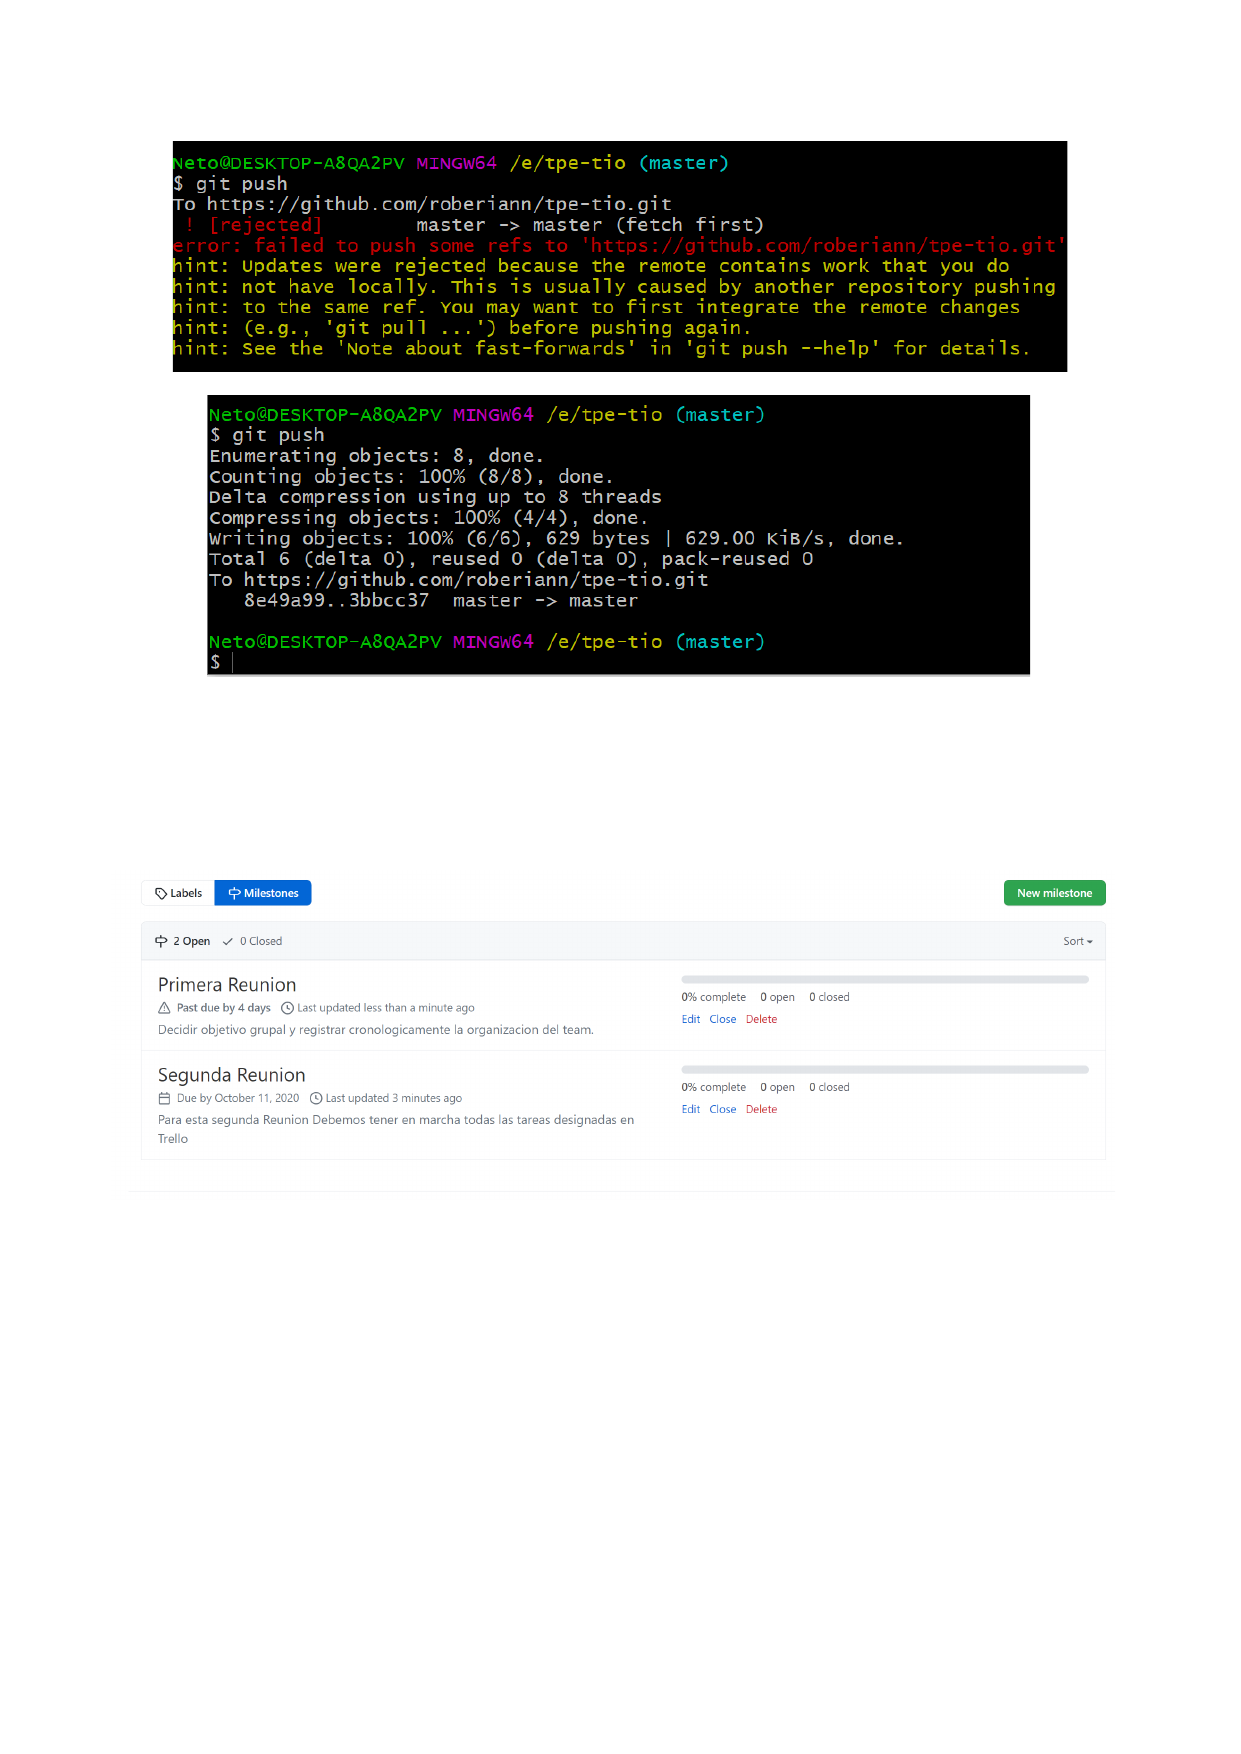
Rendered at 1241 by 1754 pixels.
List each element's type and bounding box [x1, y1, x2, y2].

picture [172, 141, 1068, 372]
picture [207, 395, 1031, 677]
picture [111, 870, 1116, 1200]
